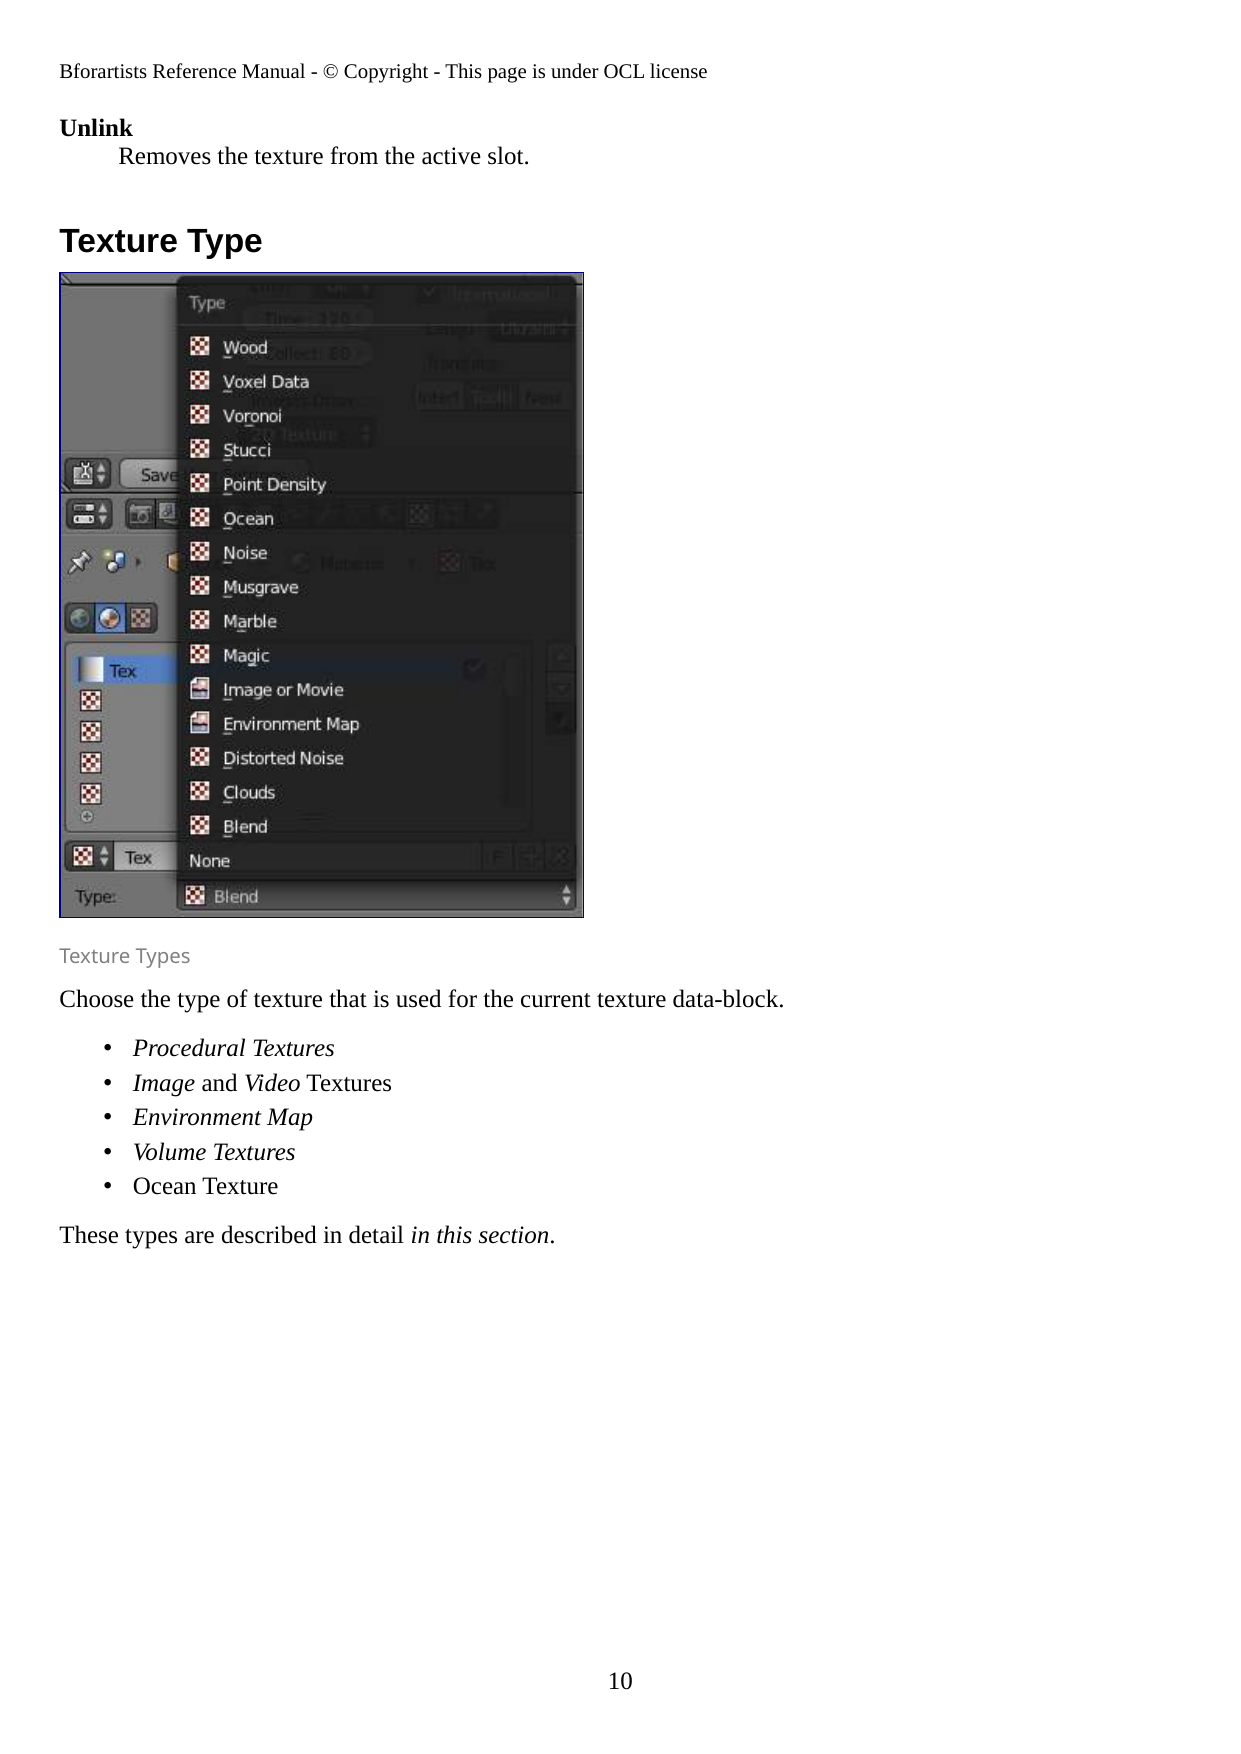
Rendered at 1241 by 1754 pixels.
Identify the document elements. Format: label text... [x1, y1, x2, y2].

list Volume Textures [103, 1137, 1181, 1166]
list Environment Map [103, 1102, 1181, 1131]
list Image and Video Textures [103, 1068, 1181, 1097]
list Removes the texture from the active slot. [118, 141, 1181, 170]
picture [61, 273, 583, 917]
subtitle Unlink [59, 113, 1181, 141]
list Ocean Texture [103, 1171, 1181, 1200]
list Procedural Textures [103, 1033, 1181, 1062]
text These types are described in detail in this section. [59, 1220, 1181, 1249]
text Texture Types [59, 938, 1181, 970]
text Choose the type of texture that is used for the current texture data-block. [59, 984, 1181, 1013]
subtitle Texture Type [59, 220, 1181, 259]
